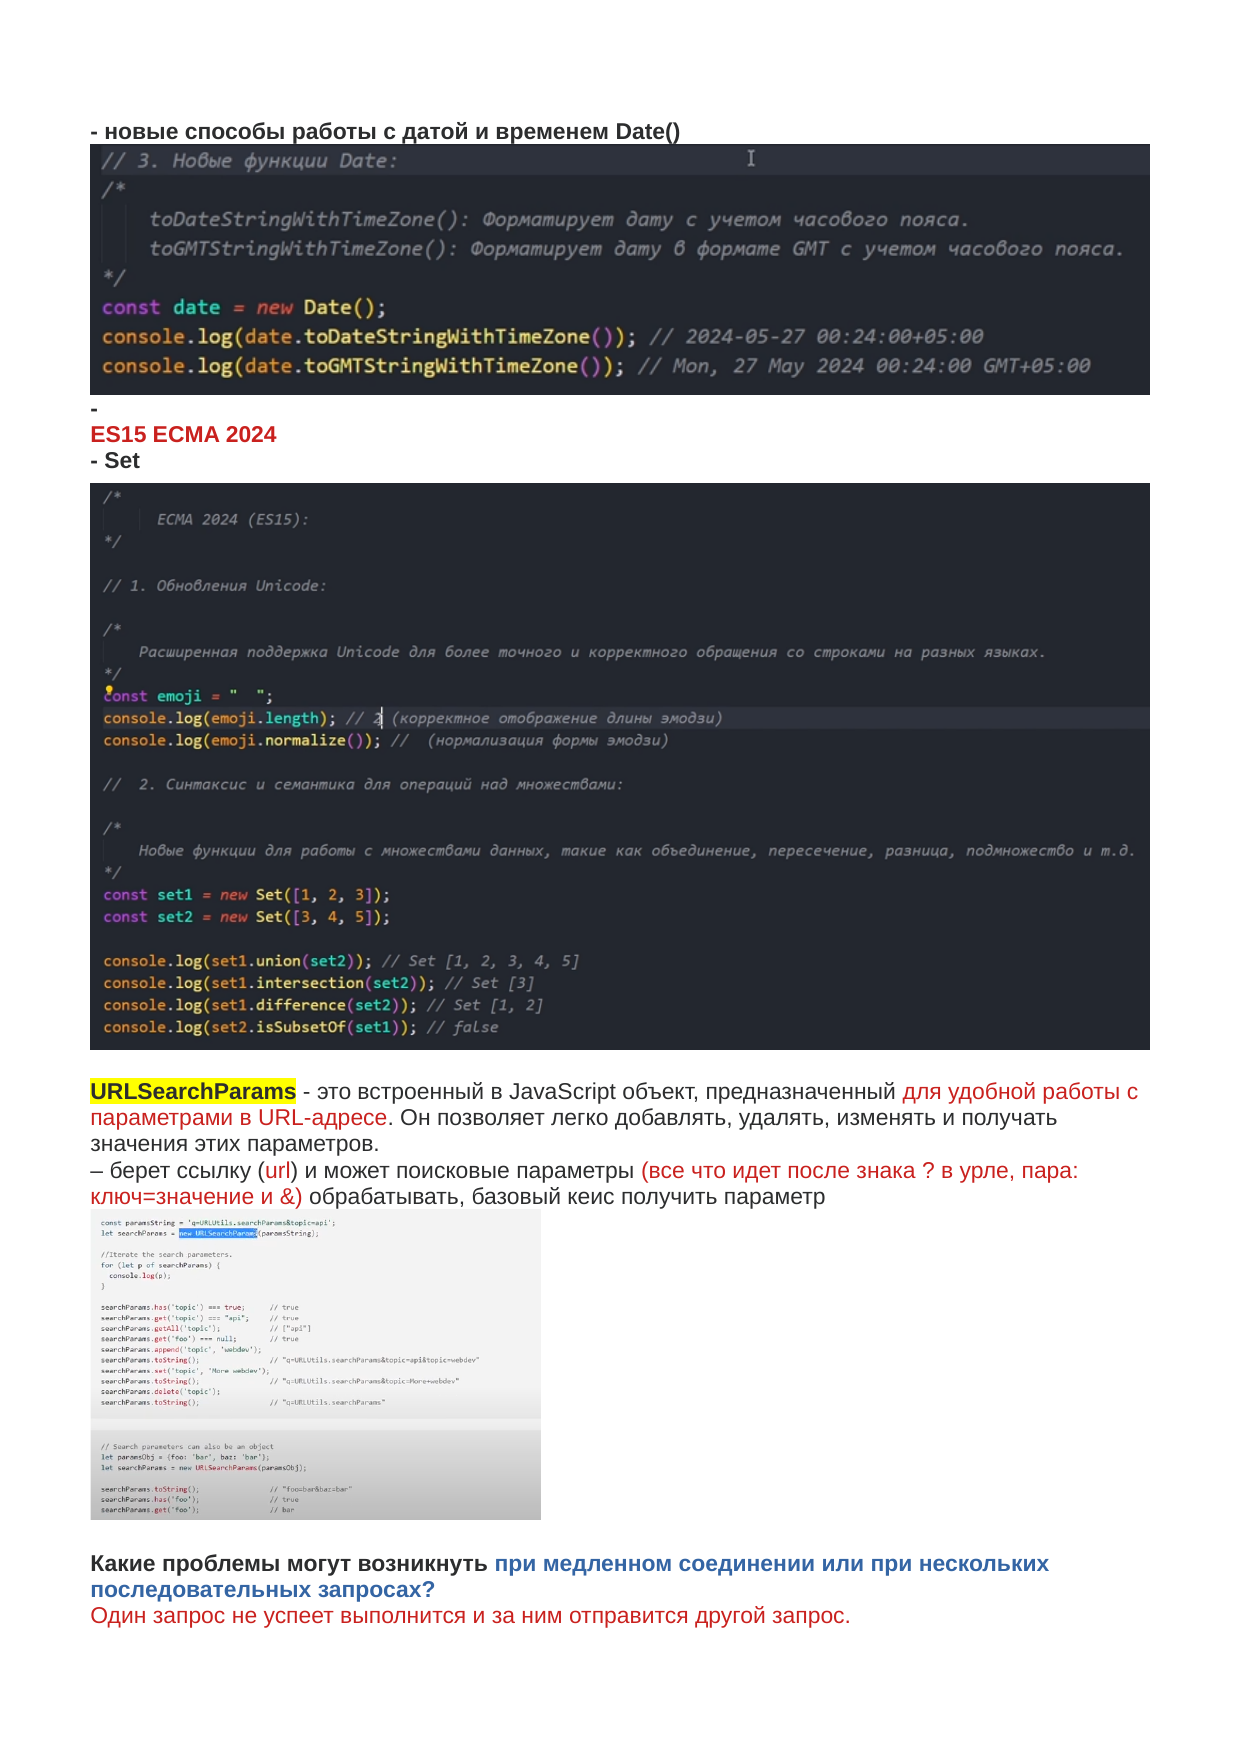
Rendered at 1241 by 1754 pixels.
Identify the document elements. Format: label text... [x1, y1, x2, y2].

text Какие проблемы могут возникнуть при медленном соединении или при нескольких последовательных запросах? [90, 1549, 1150, 1602]
text Один запрос не успеет выполнится и за ним отправится другой запрос. [90, 1602, 1150, 1628]
text ES15 ECMA 2024 [90, 421, 1150, 447]
picture [90, 1209, 541, 1520]
picture [90, 483, 1150, 1050]
text – берет ссылку (url) и может поисковые параметры (все что идет после знака ? в урле, пара: ключ=значение и &) обрабатывать, базовый кеис получить параметр [90, 1157, 1150, 1209]
text - Set [90, 447, 1150, 473]
text - [90, 395, 1150, 421]
text - новые способы работы с датой и временем Date() [90, 118, 1150, 144]
picture [90, 144, 1150, 395]
text URLSearchParams - это встроенный в JavaScript объект, предназначенный для удобной работы с параметрами в URL-адресе. Он позволяет легко добавлять, удалять, изменять и получать значения этих параметров. [90, 1078, 1150, 1157]
